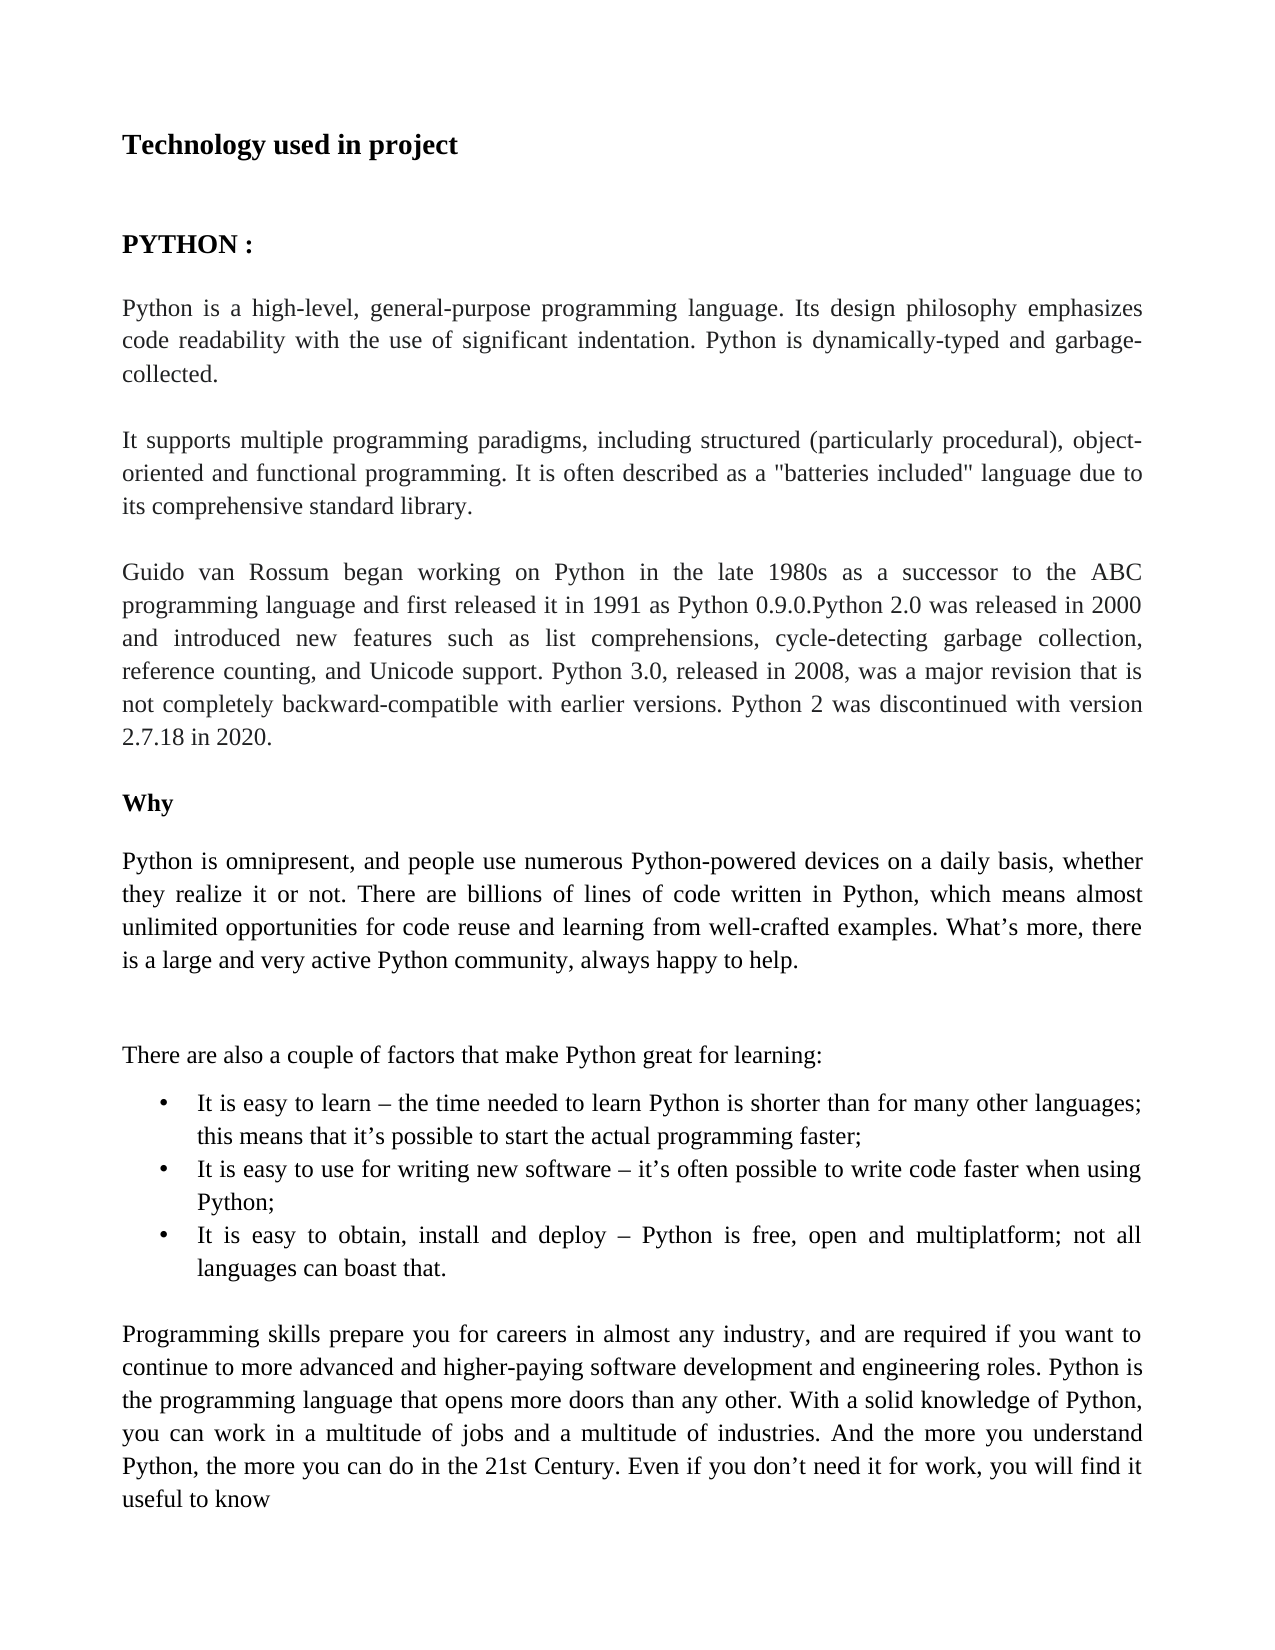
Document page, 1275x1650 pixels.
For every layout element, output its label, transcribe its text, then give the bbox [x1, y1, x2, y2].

text Python is a high-level, general-purpose programming language. Its design philosophy emphasizes code readability with the use of significant indentation. Python is dynamically-typed and garbage-collected. [122, 293, 1144, 387]
text It supports multiple programming paradigms, including structured (particularly procedural), object-oriented and functional programming. It is often described as a "batteries included" language due to its comprehensive standard library. [122, 425, 1144, 519]
text Technology used in project [122, 127, 1144, 161]
text Programming skills prepare you for careers in almost any industry, and are required if you want to continue to more advanced and higher-paying software development and engineering roles. Python is the programming language that opens more doors than any other. With a solid knowledge of Python, you can work in a multitude of jobs and a multitude of industries. And the more you understand Python, the more you can do in the 21st Century. Even if you don’t need it for work, you will find it useful to know [122, 1319, 1144, 1513]
subtitle Why [122, 788, 1144, 817]
list It is easy to use for writing new software – it’s often possible to write code faster when using Python; [159, 1154, 1144, 1216]
list It is easy to obtain, install and deploy – Python is free, open and multiplatform; not all languages can boast that. [159, 1220, 1144, 1282]
text Python is omnipresent, and people use numerous Python-powered devices on a daily basis, whether they realize it or not. There are billions of lines of code written in Python, which means almost unlimited opportunities for code reuse and learning from well-crafted examples. What’s more, there is a large and very active Python community, always happy to help. [122, 846, 1144, 974]
list It is easy to learn – the time needed to learn Python is shorter than for many other languages; this means that it’s possible to start the actual programming faster; [159, 1088, 1144, 1149]
text PYTHON : [122, 228, 1144, 259]
text There are also a couple of factors that make Python great for learning: [122, 1040, 1144, 1069]
text Guido van Rossum began working on Python in the late 1980s as a successor to the ABC programming language and first released it in 1991 as Python 0.9.0.Python 2.0 was released in 2000 and introduced new features such as list comprehensions, cycle-detecting garbage collection, reference counting, and Unicode support. Python 3.0, released in 2008, was a major revision that is not completely backward-compatible with earlier versions. Python 2 was discontinued with version 2.7.18 in 2020. [122, 557, 1144, 751]
